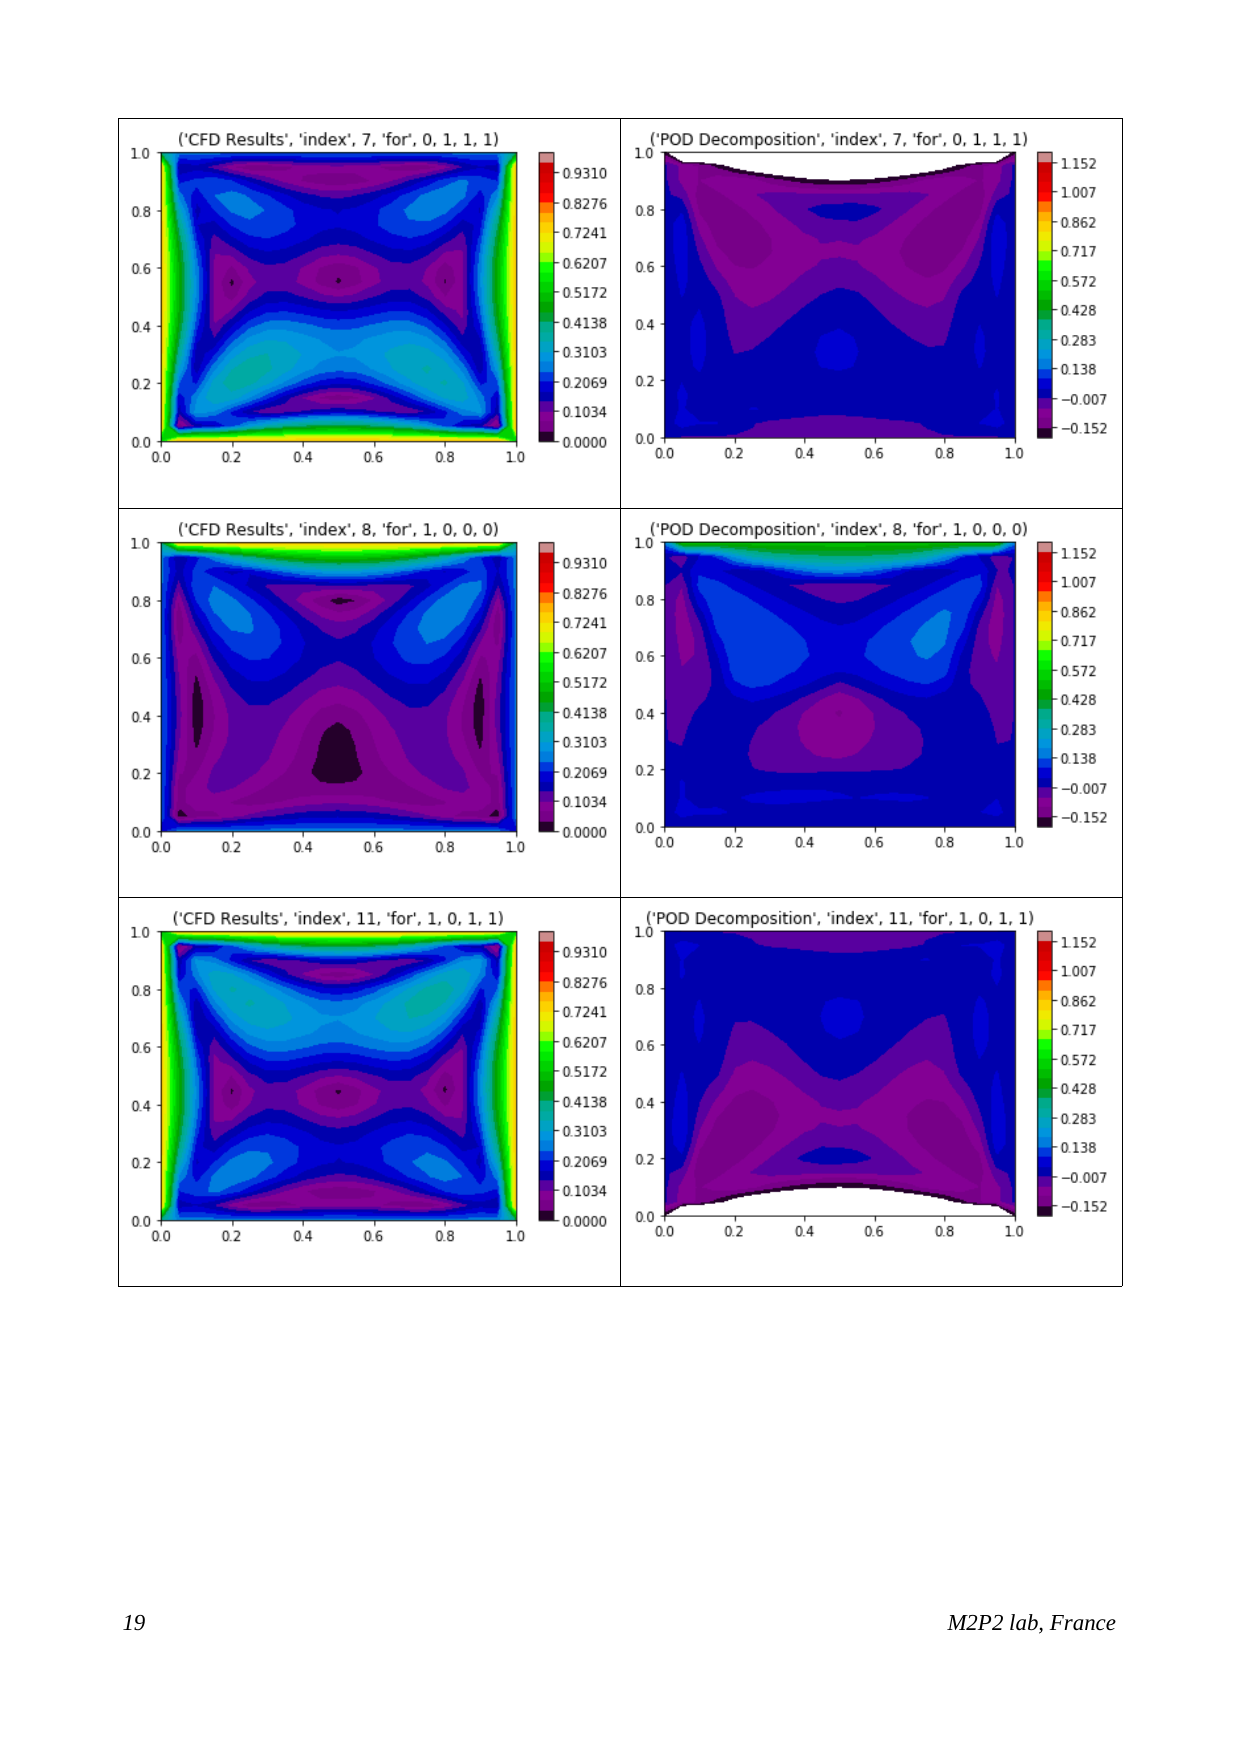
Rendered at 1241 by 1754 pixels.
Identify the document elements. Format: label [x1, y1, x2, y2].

picture [625, 902, 1117, 1247]
table_cell [621, 119, 1122, 507]
picture [121, 123, 617, 473]
table_cell [621, 898, 1122, 1286]
table_cell [119, 119, 620, 507]
table_cell [119, 898, 620, 1286]
picture [121, 513, 617, 863]
table_cell [119, 509, 620, 897]
picture [625, 513, 1117, 858]
picture [121, 902, 617, 1252]
picture [625, 123, 1117, 469]
table_cell [621, 509, 1122, 897]
